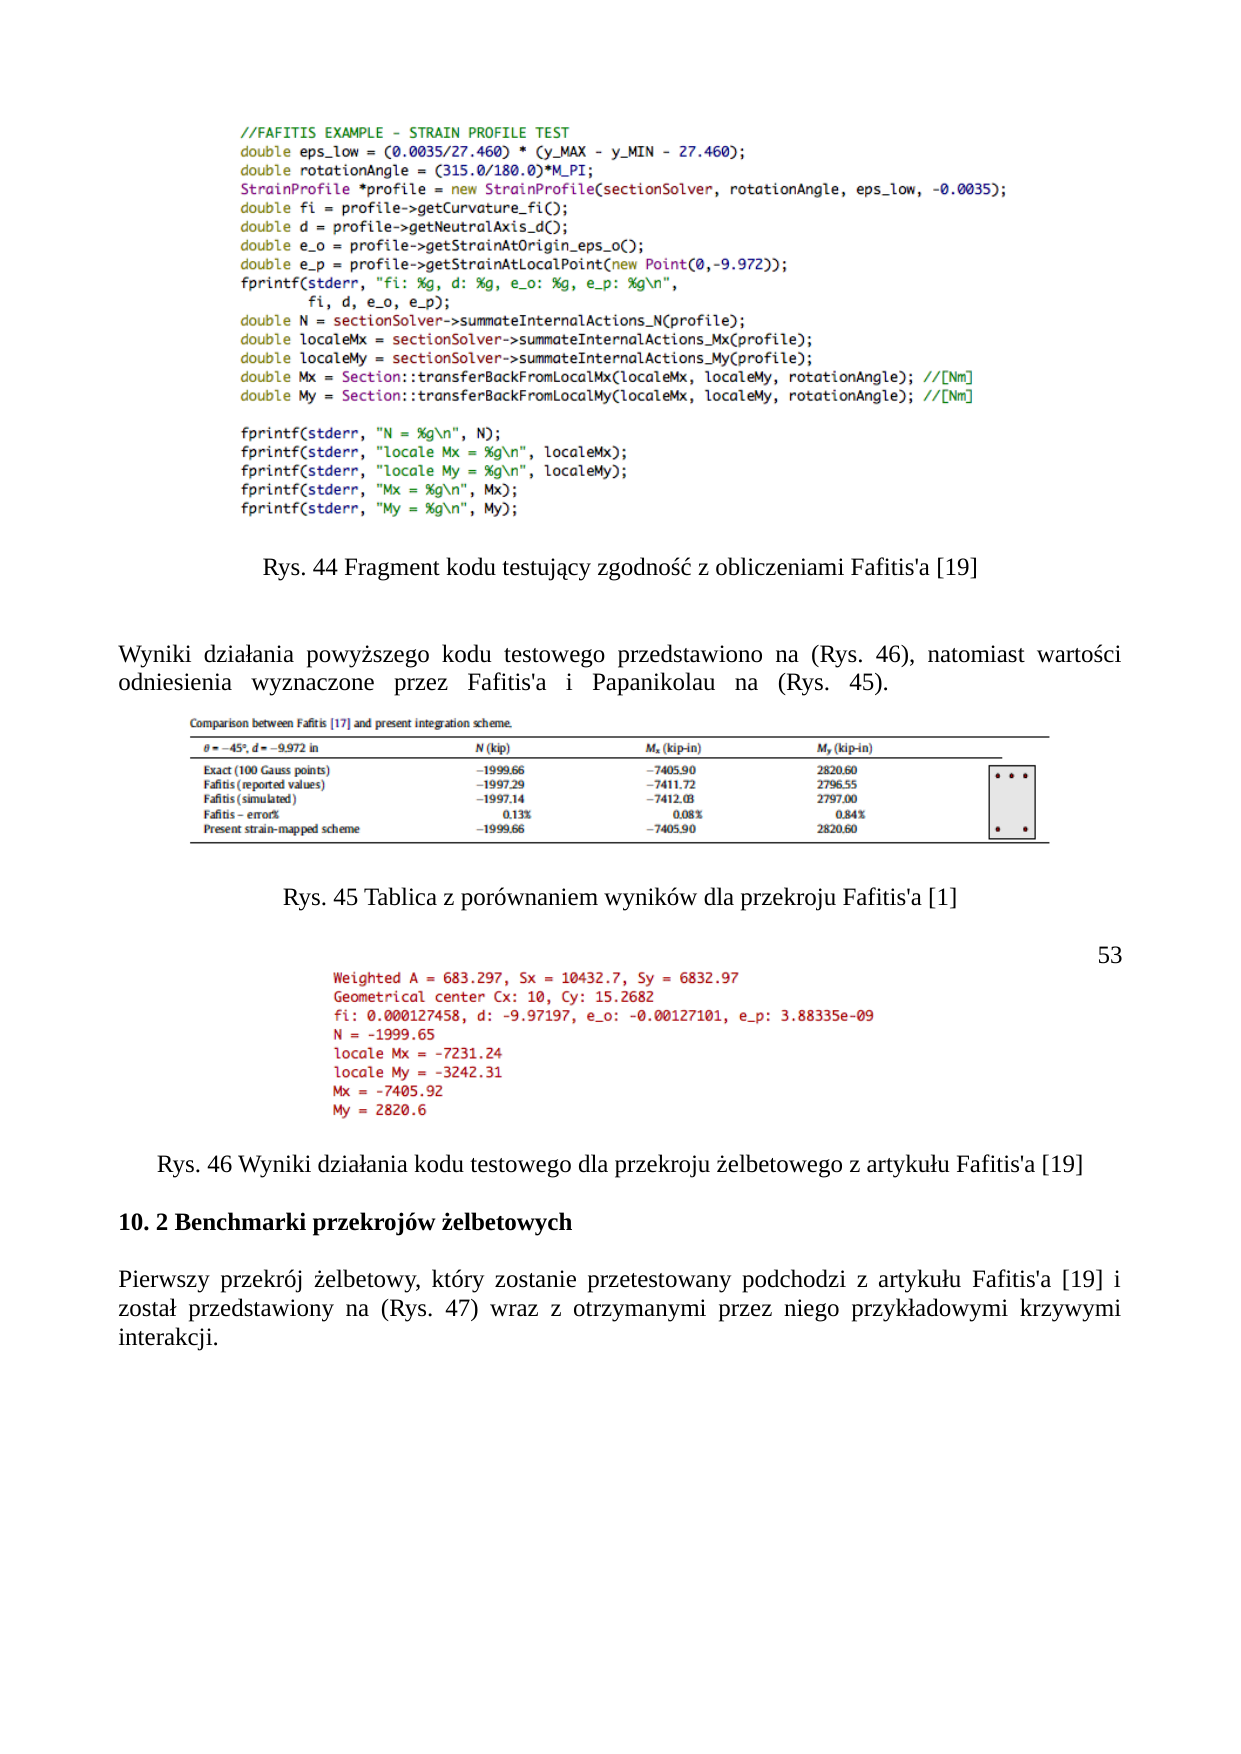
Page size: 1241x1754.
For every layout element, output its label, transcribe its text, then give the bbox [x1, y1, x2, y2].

text Rys. 46 Wyniki działania kodu testowego dla przekroju żelbetowego z artykułu Fafitis'a [19] [118, 1149, 1122, 1178]
text Wyniki działania powyższego kodu testowego przedstawiono na (Rys. 46), natomiast wartości odniesienia wyznaczone przez Fafitis'a i Papanikolau na (Rys. 45). [118, 639, 1122, 882]
picture [228, 118, 1013, 524]
picture [329, 969, 894, 1121]
text Rys. 44 Fragment kodu testujący zgodność z obliczeniami Fafitis'a [19] [118, 552, 1122, 581]
text Rys. 45 Tablica z porównaniem wyników dla przekroju Fafitis'a [1] [118, 882, 1122, 911]
text 10. 2 Benchmarki przekrojów żelbetowych [118, 1207, 1122, 1235]
picture [184, 713, 1057, 854]
text Pierwszy przekrój żelbetowy, który zostanie przetestowany podchodzi z artykułu Fafitis'a [19] i został przedstawiony na (Rys. 47) wraz z otrzymanymi przez niego przykładowymi krzywymi interakcji. [118, 1264, 1122, 1350]
text 52 [118, 911, 1122, 968]
